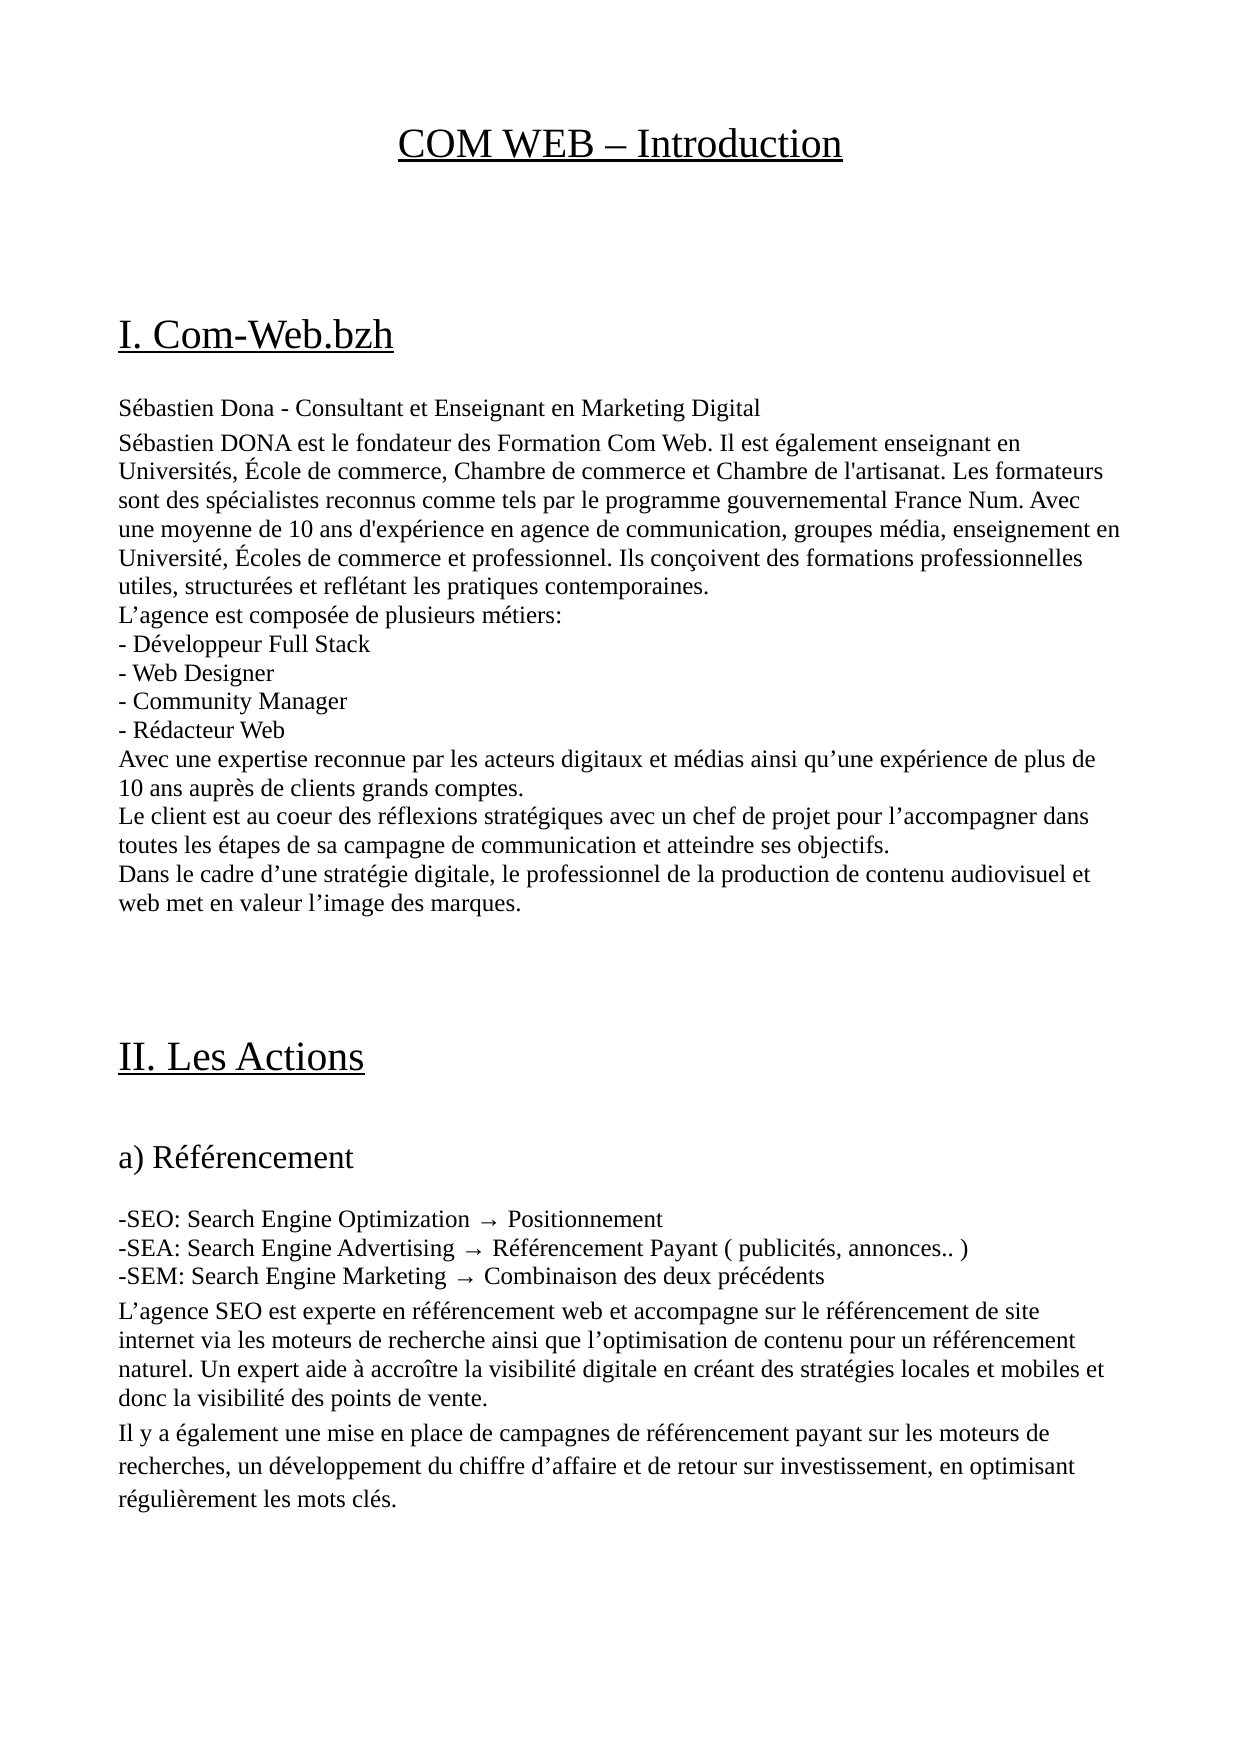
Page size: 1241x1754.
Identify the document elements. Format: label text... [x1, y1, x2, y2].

subtitle Sébastien Dona - Consultant et Enseignant en Marketing Digital [118, 393, 1122, 421]
subtitle L’agence SEO est experte en référencement web et accompagne sur le référencement de site internet via les moteurs de recherche ainsi que l’optimisation de contenu pour un référencement naturel. Un expert aide à accroître la visibilité digitale en créant des stratégies locales et mobiles et donc la visibilité des points de vente. [118, 1296, 1122, 1411]
text - Community Manager [118, 686, 1122, 715]
text a) Référencement [118, 1137, 1122, 1175]
text - Rédacteur Web [118, 715, 1122, 744]
text - Développeur Full Stack [118, 629, 1122, 658]
text Le client est au coeur des réflexions stratégiques avec un chef de projet pour l’accompagner dans toutes les étapes de sa campagne de communication et atteindre ses objectifs. [118, 801, 1122, 859]
text L’agence est composée de plusieurs métiers: [118, 600, 1122, 629]
text Sébastien DONA est le fondateur des Formation Com Web. Il est également enseignant en Universités, École de commerce, Chambre de commerce et Chambre de l'artisanat. Les formateurs sont des spécialistes reconnus comme tels par le programme gouvernemental France Num. Avec une moyenne de 10 ans d'expérience en agence de communication, groupes média, enseignement en Université, Écoles de commerce et professionnel. Ils conçoivent des formations professionnelles utiles, structurées et reflétant les pratiques contemporaines. [118, 428, 1122, 600]
text I. Com-Web.bzh [118, 310, 1122, 358]
text -SEA: Search Engine Advertising → Référencement Payant ( publicités, annonces.. ) [118, 1233, 1122, 1261]
text -SEO: Search Engine Optimization → Positionnement [118, 1204, 1122, 1233]
text - Web Designer [118, 658, 1122, 686]
text II. Les Actions [118, 1031, 1122, 1079]
text Avec une expertise reconnue par les acteurs digitaux et médias ainsi qu’une expérience de plus de 10 ans auprès de clients grands comptes. [118, 744, 1122, 801]
text -SEM: Search Engine Marketing → Combinaison des deux précédents [118, 1261, 1122, 1290]
text Il y a également une mise en place de campagnes de référencement payant sur les moteurs de recherches, un développement du chiffre d’affaire et de retour sur investissement, en optimisant régulièrement les mots clés. [118, 1418, 1122, 1512]
text Dans le cadre d’une stratégie digitale, le professionnel de la production de contenu audiovisuel et web met en valeur l’image des marques. [118, 859, 1122, 916]
text COM WEB – Introduction [118, 118, 1122, 166]
